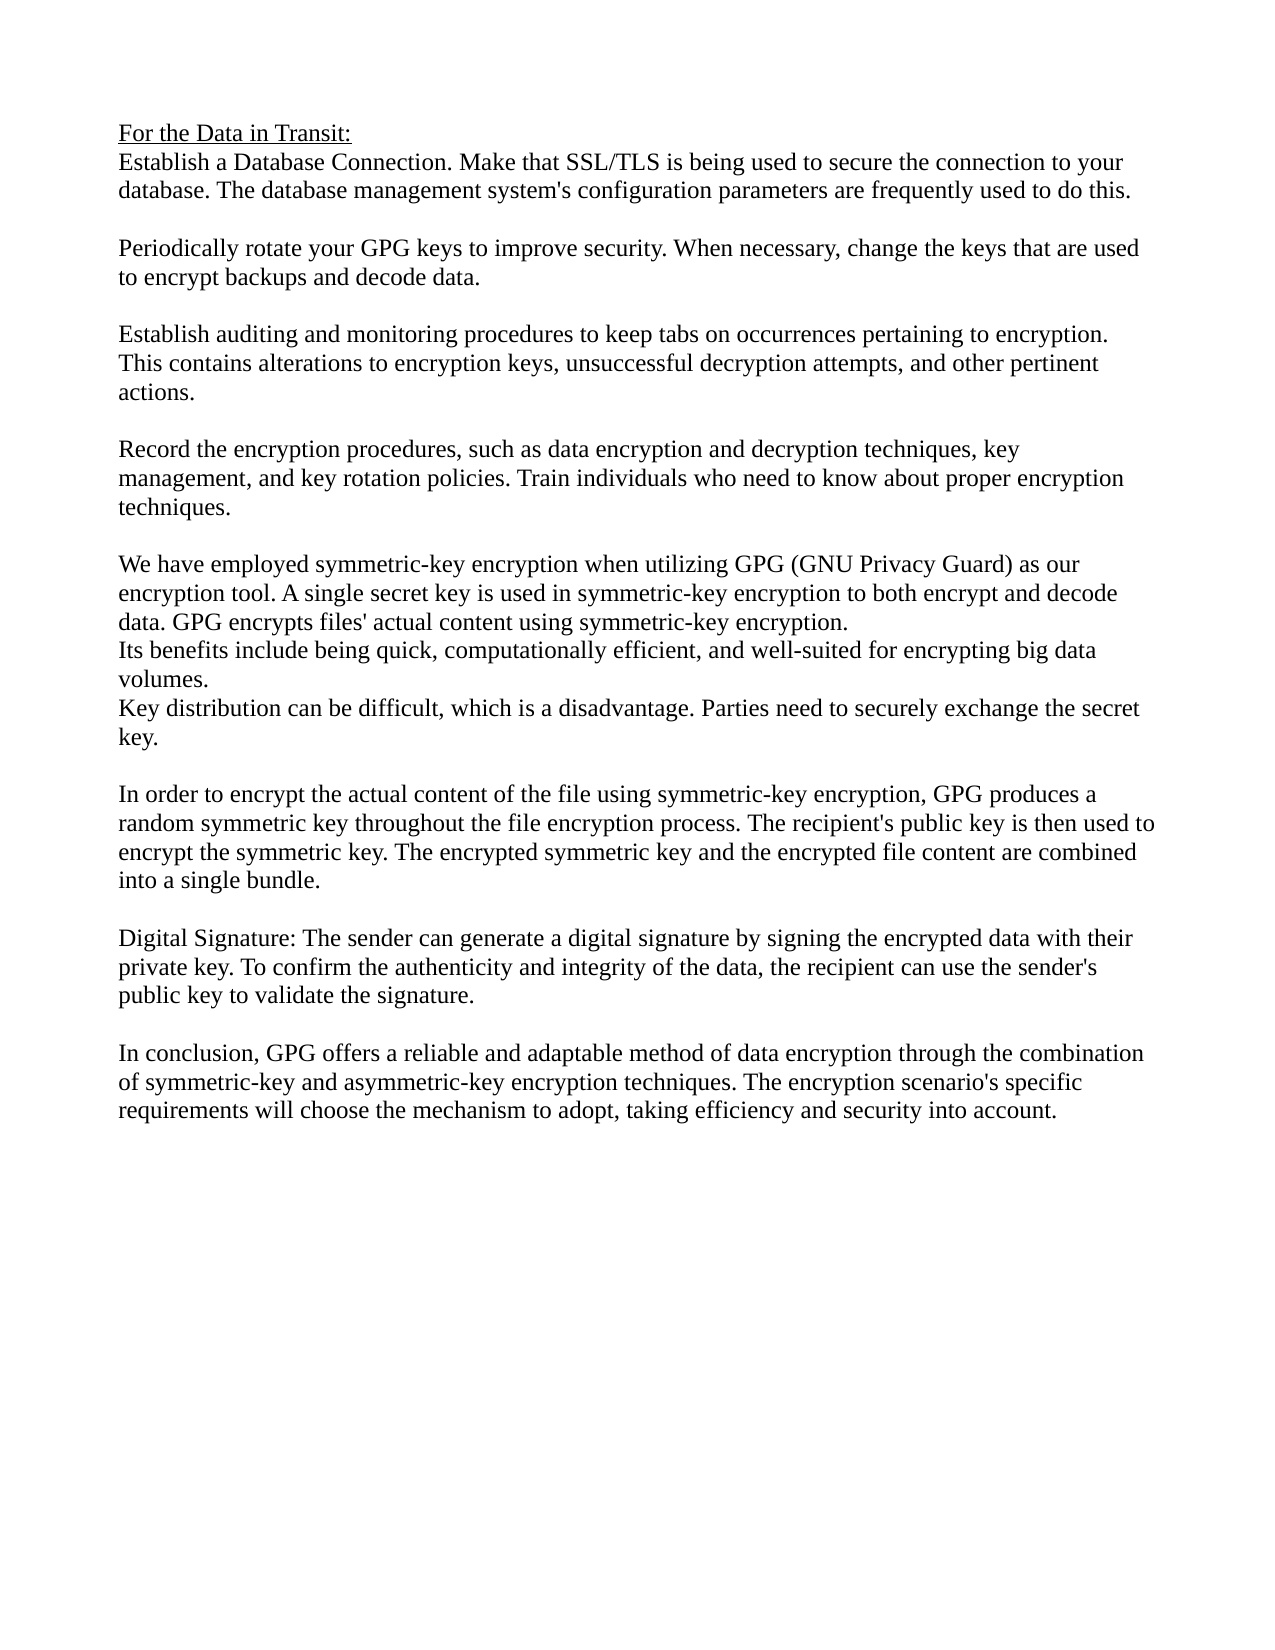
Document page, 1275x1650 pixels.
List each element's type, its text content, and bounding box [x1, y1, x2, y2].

text Its benefits include being quick, computationally efficient, and well-suited for encrypting big data volumes. [118, 636, 1157, 693]
text For the Data in Transit: [118, 118, 1157, 147]
text In order to encrypt the actual content of the file using symmetric-key encryption, GPG produces a random symmetric key throughout the file encryption process. The recipient's public key is then used to encrypt the symmetric key. The encrypted symmetric key and the encrypted file content are combined into a single bundle. [118, 779, 1157, 894]
text Periodically rotate your GPG keys to improve security. When necessary, change the keys that are used to encrypt backups and decode data. [118, 233, 1157, 291]
text We have employed symmetric-key encryption when utilizing GPG (GNU Privacy Guard) as our encryption tool. A single secret key is used in symmetric-key encryption to both encrypt and decode data. GPG encrypts files' actual content using symmetric-key encryption. [118, 549, 1157, 636]
text Record the encryption procedures, such as data encryption and decryption techniques, key management, and key rotation policies. Train individuals who need to know about proper encryption techniques. [118, 434, 1157, 521]
text Key distribution can be difficult, which is a disadvantage. Parties need to securely exchange the secret key. [118, 693, 1157, 751]
text Establish auditing and monitoring procedures to keep tabs on occurrences pertaining to encryption. This contains alterations to encryption keys, unsuccessful decryption attempts, and other pertinent actions. [118, 319, 1157, 406]
text In conclusion, GPG offers a reliable and adaptable method of data encryption through the combination of symmetric-key and asymmetric-key encryption techniques. The encryption scenario's specific requirements will choose the mechanism to adopt, taking efficiency and security into account. [118, 1038, 1157, 1124]
text Establish a Database Connection. Make that SSL/TLS is being used to secure the connection to your database. The database management system's configuration parameters are frequently used to do this. [118, 147, 1157, 204]
text Digital Signature: The sender can generate a digital signature by signing the encrypted data with their private key. To confirm the authenticity and integrity of the data, the recipient can use the sender's public key to validate the signature. [118, 923, 1157, 1009]
